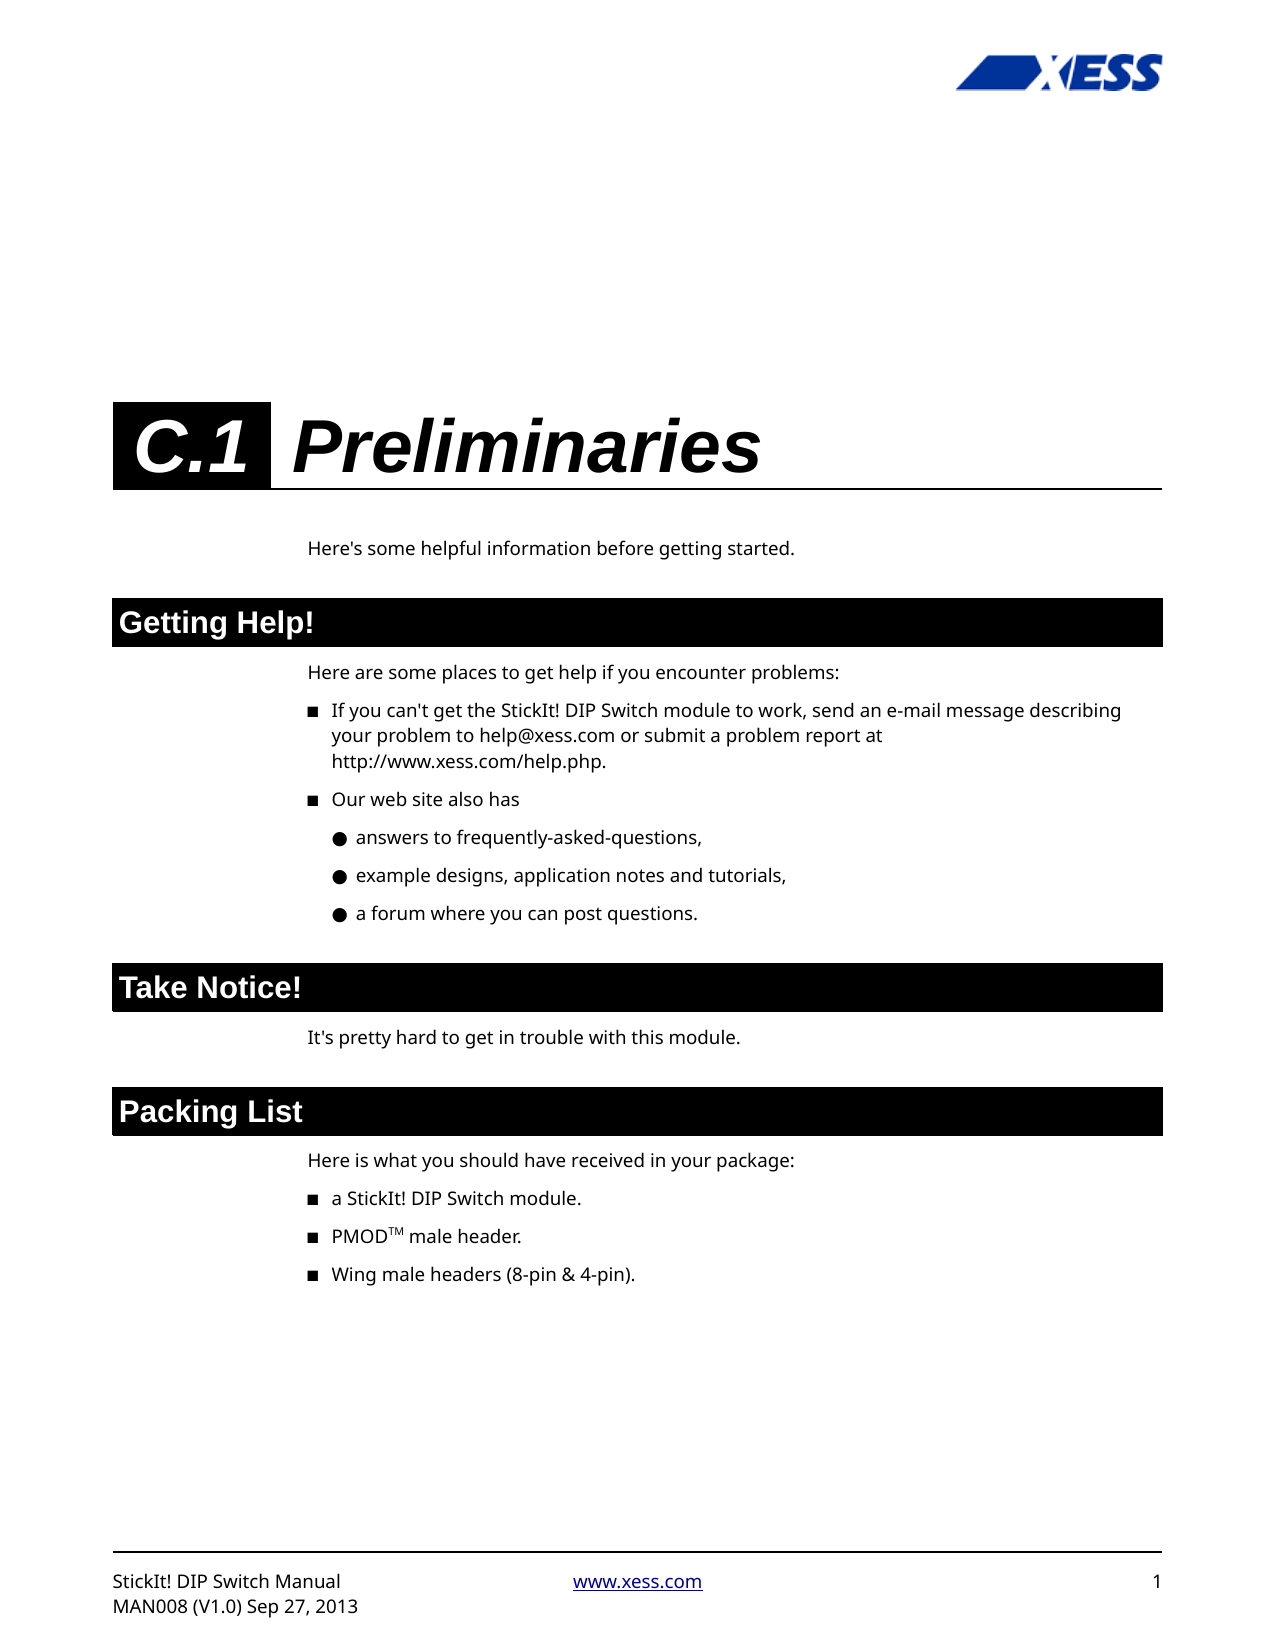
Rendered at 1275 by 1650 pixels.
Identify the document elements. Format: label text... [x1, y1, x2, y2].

list If you can't get the StickIt! DIP Switch module to work, send an e-mail message describing your problem to help@xess.com or submit a problem report at http://www.xess.com/help.php. [307, 697, 1162, 774]
text Here's some helpful information before getting started. [307, 535, 1162, 561]
subtitle Preliminaries [271, 402, 1162, 488]
picture [955, 54, 1163, 91]
subtitle Getting Help! [114, 599, 1162, 646]
list a forum where you can post questions. [331, 900, 1162, 926]
text Here is what you should have received in your package: [307, 1148, 1162, 1173]
list Our web site also has [307, 786, 1162, 812]
text It's pretty hard to get in trouble with this module. [307, 1024, 1162, 1049]
subtitle Take Notice! [114, 964, 1162, 1011]
list a StickIt! DIP Switch module. [307, 1186, 1162, 1211]
subtitle Packing List [114, 1088, 1162, 1135]
text Here are some places to get help if you encounter problems: [307, 659, 1162, 684]
list example designs, application notes and tutorials, [331, 862, 1162, 888]
list PMODTM male header. [307, 1224, 1162, 1249]
list Wing male headers (8-pin & 4-pin). [307, 1262, 1162, 1287]
list answers to frequently-asked-questions, [331, 824, 1162, 850]
